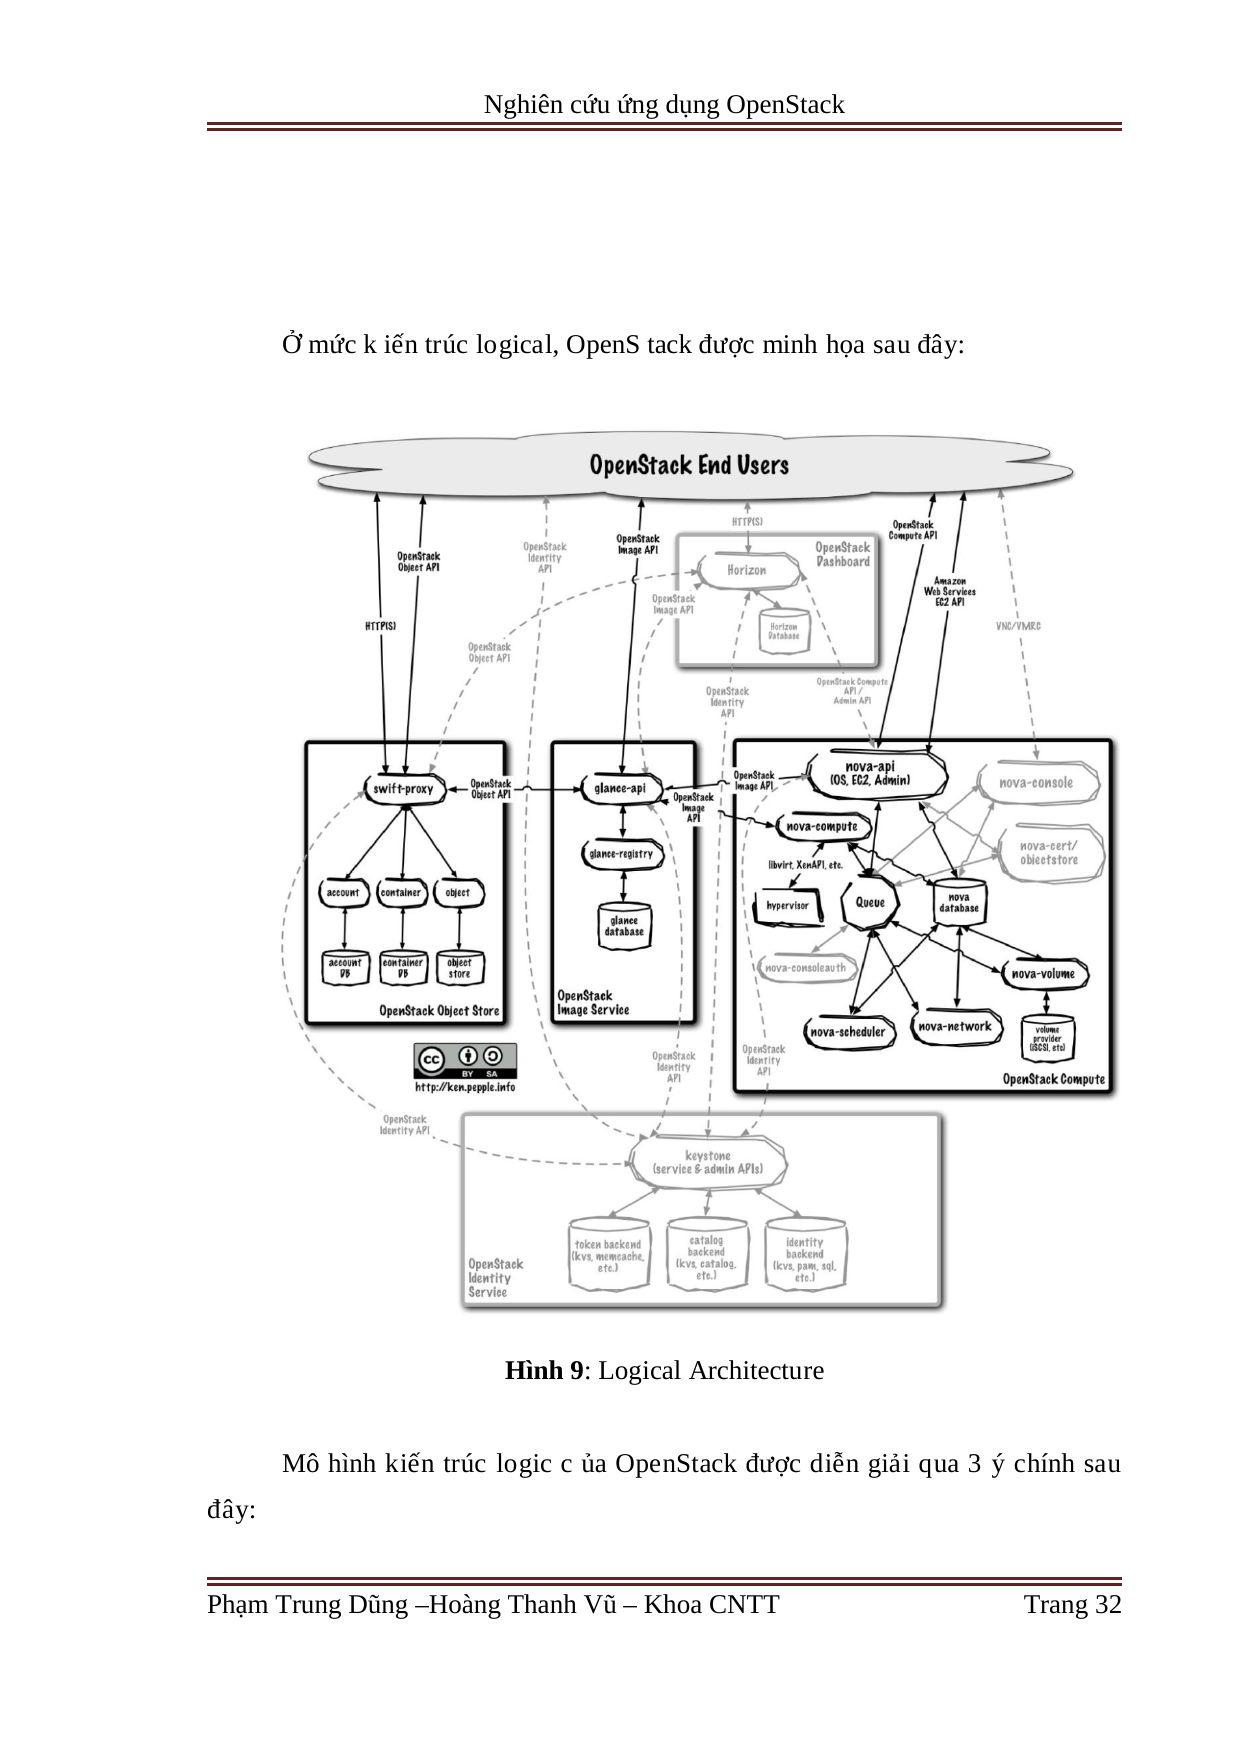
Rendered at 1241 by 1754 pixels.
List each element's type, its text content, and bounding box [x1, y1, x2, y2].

text Hình 9: Logical Architecture [207, 1354, 1122, 1386]
text Ở mức k iến trúc logical, OpenS tack được minh họa sau đây: [207, 328, 1122, 359]
text Mô hình kiến trúc logic c ủa OpenStack được diễn giải qua 3 ý chính sau đây: [207, 1447, 1122, 1525]
